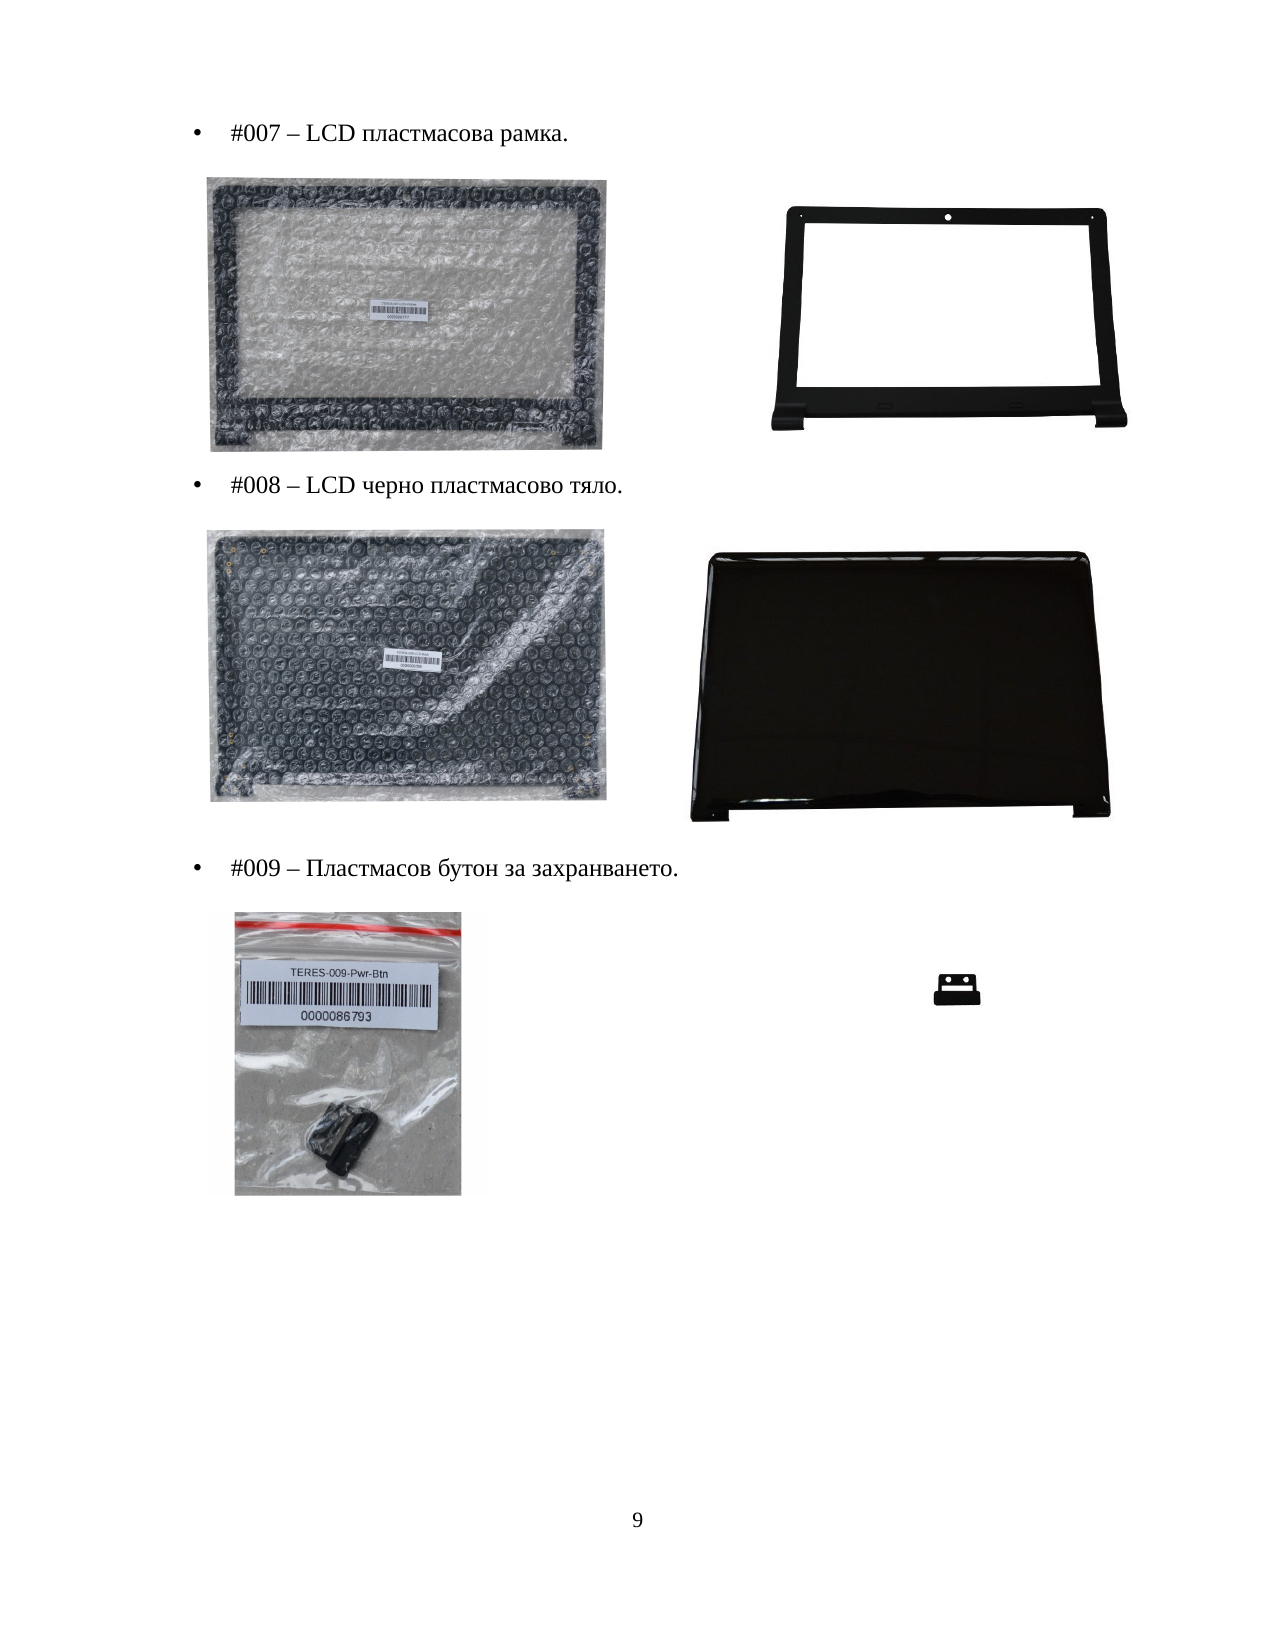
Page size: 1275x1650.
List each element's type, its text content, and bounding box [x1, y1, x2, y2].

picture [206, 912, 490, 1196]
list #007 – LCD пластмасова рамка. [193, 118, 1157, 147]
picture [206, 177, 607, 452]
picture [773, 912, 1138, 1083]
picture [662, 529, 1138, 835]
picture [758, 177, 1138, 452]
list #009 – Пластмасов бутон за захранването. [193, 511, 1157, 882]
list #008 – LCD черно пластмасово тяло. [193, 159, 1157, 499]
picture [206, 529, 607, 802]
